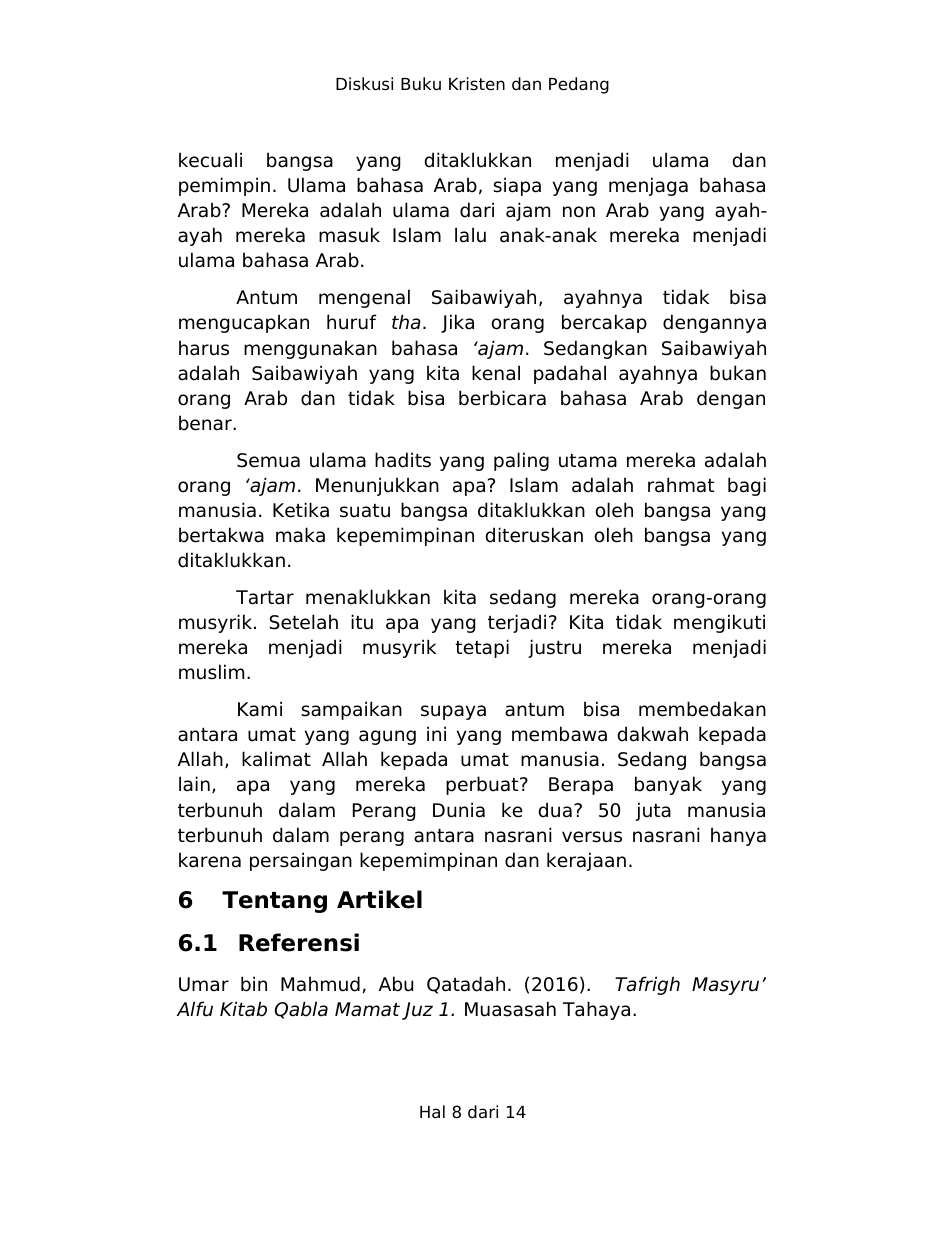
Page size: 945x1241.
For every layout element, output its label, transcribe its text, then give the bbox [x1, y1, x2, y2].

text Antum mengenal Saibawiyah, ayahnya tidak bisa mengucapkan huruf tha. Jika orang bercakap dengannya harus menggunakan bahasa ‘ajam. Sedangkan Saibawiyah adalah Saibawiyah yang kita kenal padahal ayahnya bukan orang Arab dan tidak bisa berbicara bahasa Arab dengan benar. [177, 287, 768, 435]
text Tartar menaklukkan kita sedang mereka orang-orang musyrik. Setelah itu apa yang terjadi? Kita tidak mengikuti mereka menjadi musyrik tetapi justru mereka menjadi muslim. [177, 587, 768, 684]
text kecuali bangsa yang ditaklukkan menjadi ulama dan pemimpin. Ulama bahasa Arab, siapa yang menjaga bahasa Arab? Mereka adalah ulama dari ajam non Arab yang ayah-ayah mereka masuk Islam lalu anak-anak mereka menjadi ulama bahasa Arab. [177, 150, 768, 272]
text Semua ulama hadits yang paling utama mereka adalah orang ‘ajam. Menunjukkan apa? Islam adalah rahmat bagi manusia. Ketika suatu bangsa ditaklukkan oleh bangsa yang bertakwa maka kepemimpinan diteruskan oleh bangsa yang ditaklukkan. [177, 450, 768, 572]
subtitle Referensi [177, 931, 768, 957]
subtitle Tentang Artikel [177, 887, 768, 914]
text Kami sampaikan supaya antum bisa membedakan antara umat yang agung ini yang membawa dakwah kepada Allah, kalimat Allah kepada umat manusia. Sedang bangsa lain, apa yang mereka perbuat? Berapa banyak yang terbunuh dalam Perang Dunia ke dua? 50 juta manusia terbunuh dalam perang antara nasrani versus nasrani hanya karena persaingan kepemimpinan dan kerajaan. [177, 699, 768, 872]
text Umar bin Mahmud, Abu Qatadah. (2016). Tafrigh Masyru’ Alfu Kitab Qabla Mamat Juz 1. Muasasah Tahaya. [177, 974, 768, 1021]
